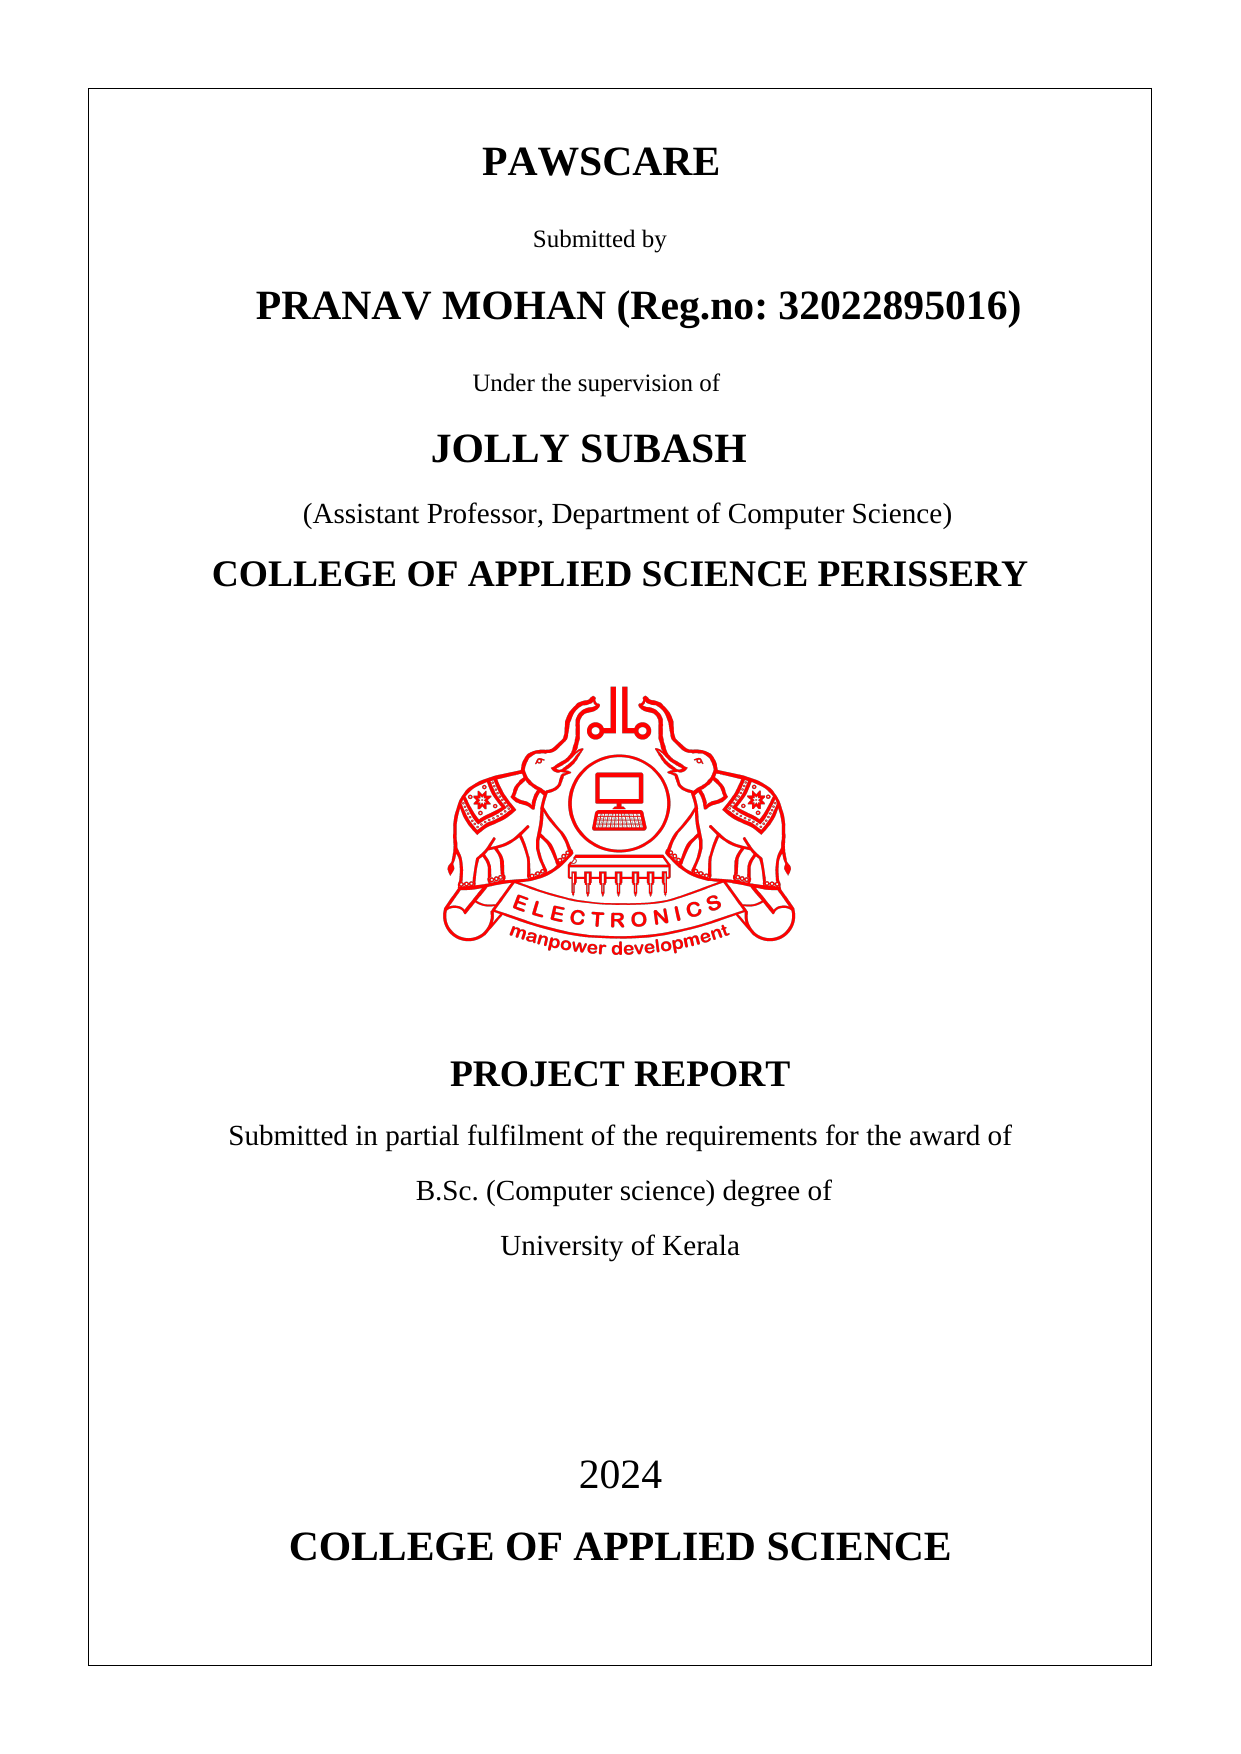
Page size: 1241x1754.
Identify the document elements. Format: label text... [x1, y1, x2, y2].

text PROJECT REPORT [137, 1052, 1103, 1095]
text 2024 [137, 1449, 1103, 1497]
text Submitted by [137, 209, 1103, 257]
text COLLEGE OF APPLIED SCIENCE PERISSERY [137, 551, 1103, 594]
text University of Kerala [137, 1228, 1103, 1262]
text Submitted in partial fulfilment of the requirements for the award of [137, 1118, 1103, 1152]
text Under the supervision of [137, 352, 1103, 400]
text JOLLY SUBASH [137, 424, 1103, 472]
text B.Sc. (Computer science) degree of [137, 1173, 1103, 1207]
text (Assistant Professor, Department of Computer Science) [137, 496, 1103, 529]
text PAWSCARE [305, 137, 1103, 185]
text PRANAV MOHAN (Reg.no: 32022895016) [137, 280, 1103, 328]
text COLLEGE OF APPLIED SCIENCE [137, 1521, 1103, 1569]
